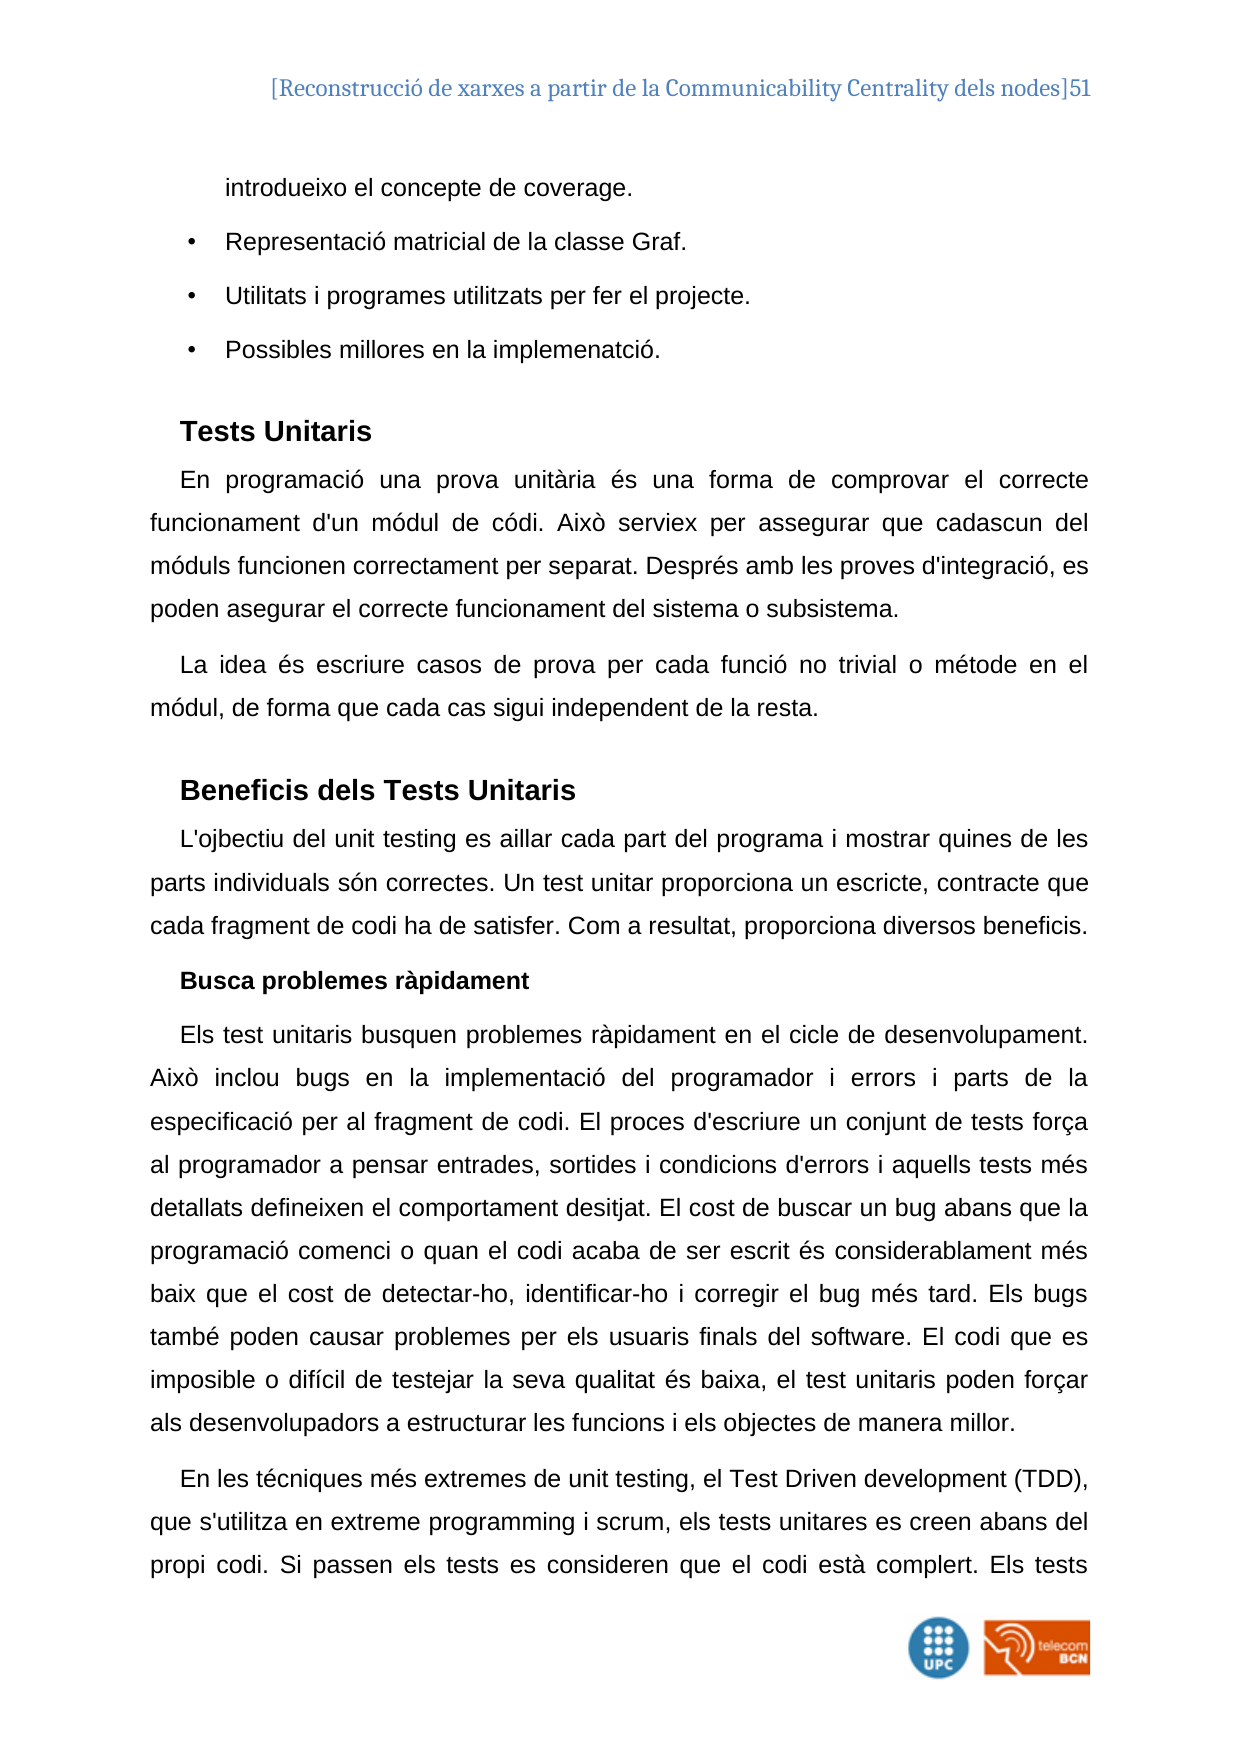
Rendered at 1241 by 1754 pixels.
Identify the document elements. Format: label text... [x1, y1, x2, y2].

text En les técniques més extremes de unit testing, el Test Driven development (TDD), que s'utilitza en extreme programming i scrum, els tests unitares es creen abans del propi codi. Si passen els tests es consideren que el codi està complert. Els tests [150, 1464, 1090, 1579]
text La idea és escriure casos de prova per cada funció no trivial o métode en el módul, de forma que cada cas sigui independent de la resta. [150, 650, 1090, 722]
picture [904, 1614, 1091, 1681]
text L'ojbectiu del unit testing es aillar cada part del programa i mostrar quines de les parts individuals són correctes. Un test unitar proporciona un escricte, contracte que cada fragment de codi ha de satisfer. Com a resultat, proporciona diversos beneficis. [150, 824, 1090, 939]
subtitle Beneficis dels Tests Unitaris [150, 773, 1090, 807]
text Busca problemes ràpidament [150, 966, 1090, 995]
list Utilitats i programes utilitzats per fer el projecte. [187, 281, 1090, 309]
list Representació matricial de la classe Graf. [187, 227, 1090, 256]
text En programació una prova unitària és una forma de comprovar el correcte funcionament d'un módul de códi. Això serviex per assegurar que cadascun del móduls funcionen correctament per separat. Després amb les proves d'integració, es poden asegurar el correcte funcionament del sistema o subsistema. [150, 465, 1090, 623]
subtitle Tests Unitaris [150, 414, 1090, 447]
list introdueixo el concepte de coverage. [187, 173, 1090, 202]
text Els test unitaris busquen problemes ràpidament en el cicle de desenvolupament. Això inclou bugs en la implementació del programador i errors i parts de la especificació per al fragment de codi. El proces d'escriure un conjunt de tests força al programador a pensar entrades, sortides i condicions d'errors i aquells tests més detallats defineixen el comportament desitjat. El cost de buscar un bug abans que la programació comenci o quan el codi acaba de ser escrit és considerablament més baix que el cost de detectar-ho, identificar-ho i corregir el bug més tard. Els bugs també poden causar problemes per els usuaris finals del software. El codi que es imposible o difícil de testejar la seva qualitat és baixa, el test unitaris poden forçar als desenvolupadors a estructurar les funcions i els objectes de manera millor. [150, 1020, 1090, 1437]
list Possibles millores en la implemenatció. [187, 335, 1090, 363]
